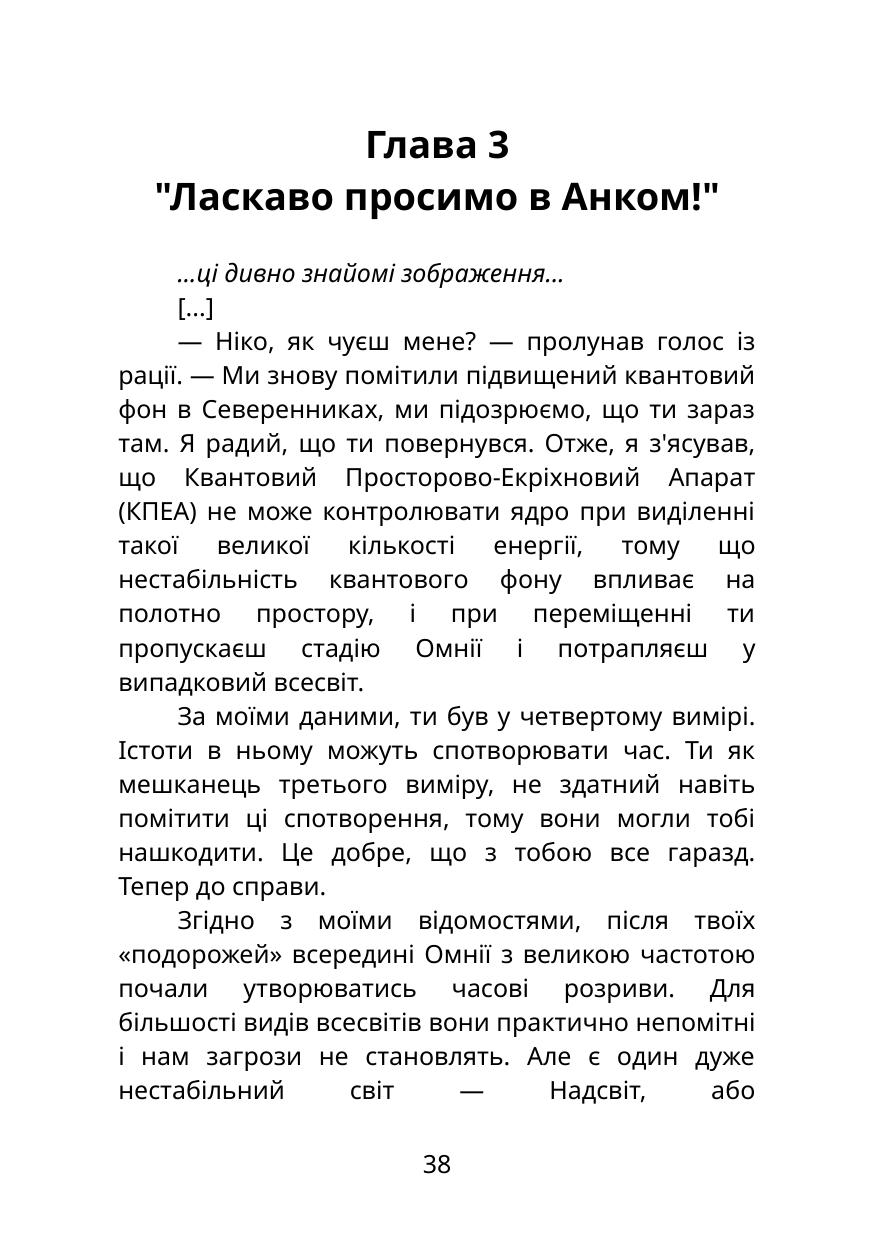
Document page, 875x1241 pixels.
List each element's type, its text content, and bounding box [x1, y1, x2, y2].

text Згідно з моїми відомостями, після твоїх «подорожей» всередині Омнії з великою частотою почали утворюватись часові розриви. Для більшості видів всесвітів вони практично непомітні і нам загрози не становлять. Але є один дуже нестабільний світ — Надсвіт, або [118, 903, 756, 1107]
text За моїми даними, ти був у четвертому вимірі. Істоти в ньому можуть спотворювати час. Ти як мешканець третього виміру, не здатний навіть помітити ці спотворення, тому вони могли тобі нашкодити. Це добре, що з тобою все гаразд. Тепер до справи. [118, 698, 756, 903]
subtitle Глава 3 "Ласкаво просимо в Анком!" [118, 118, 756, 221]
text — Ніко, як чуєш мене? — пролунав голос із рації. — Ми знову помітили підвищений квантовий фон в Северенниках, ми підозрюємо, що ти зараз там. Я радий, що ти повернувся. Отже, я з'ясував, що Квантовий Просторово-Екріхновий Апарат (КПЕА) не може контролювати ядро при виділенні такої великої кількості енергії, тому що нестабільність квантового фону впливає на полотно простору, і при переміщенні ти пропускаєш стадію Омнії і потрапляєш у випадковий всесвіт. [118, 324, 756, 698]
text [...] [118, 289, 756, 324]
text ...ці дивно знайомі зображення... [118, 256, 756, 289]
